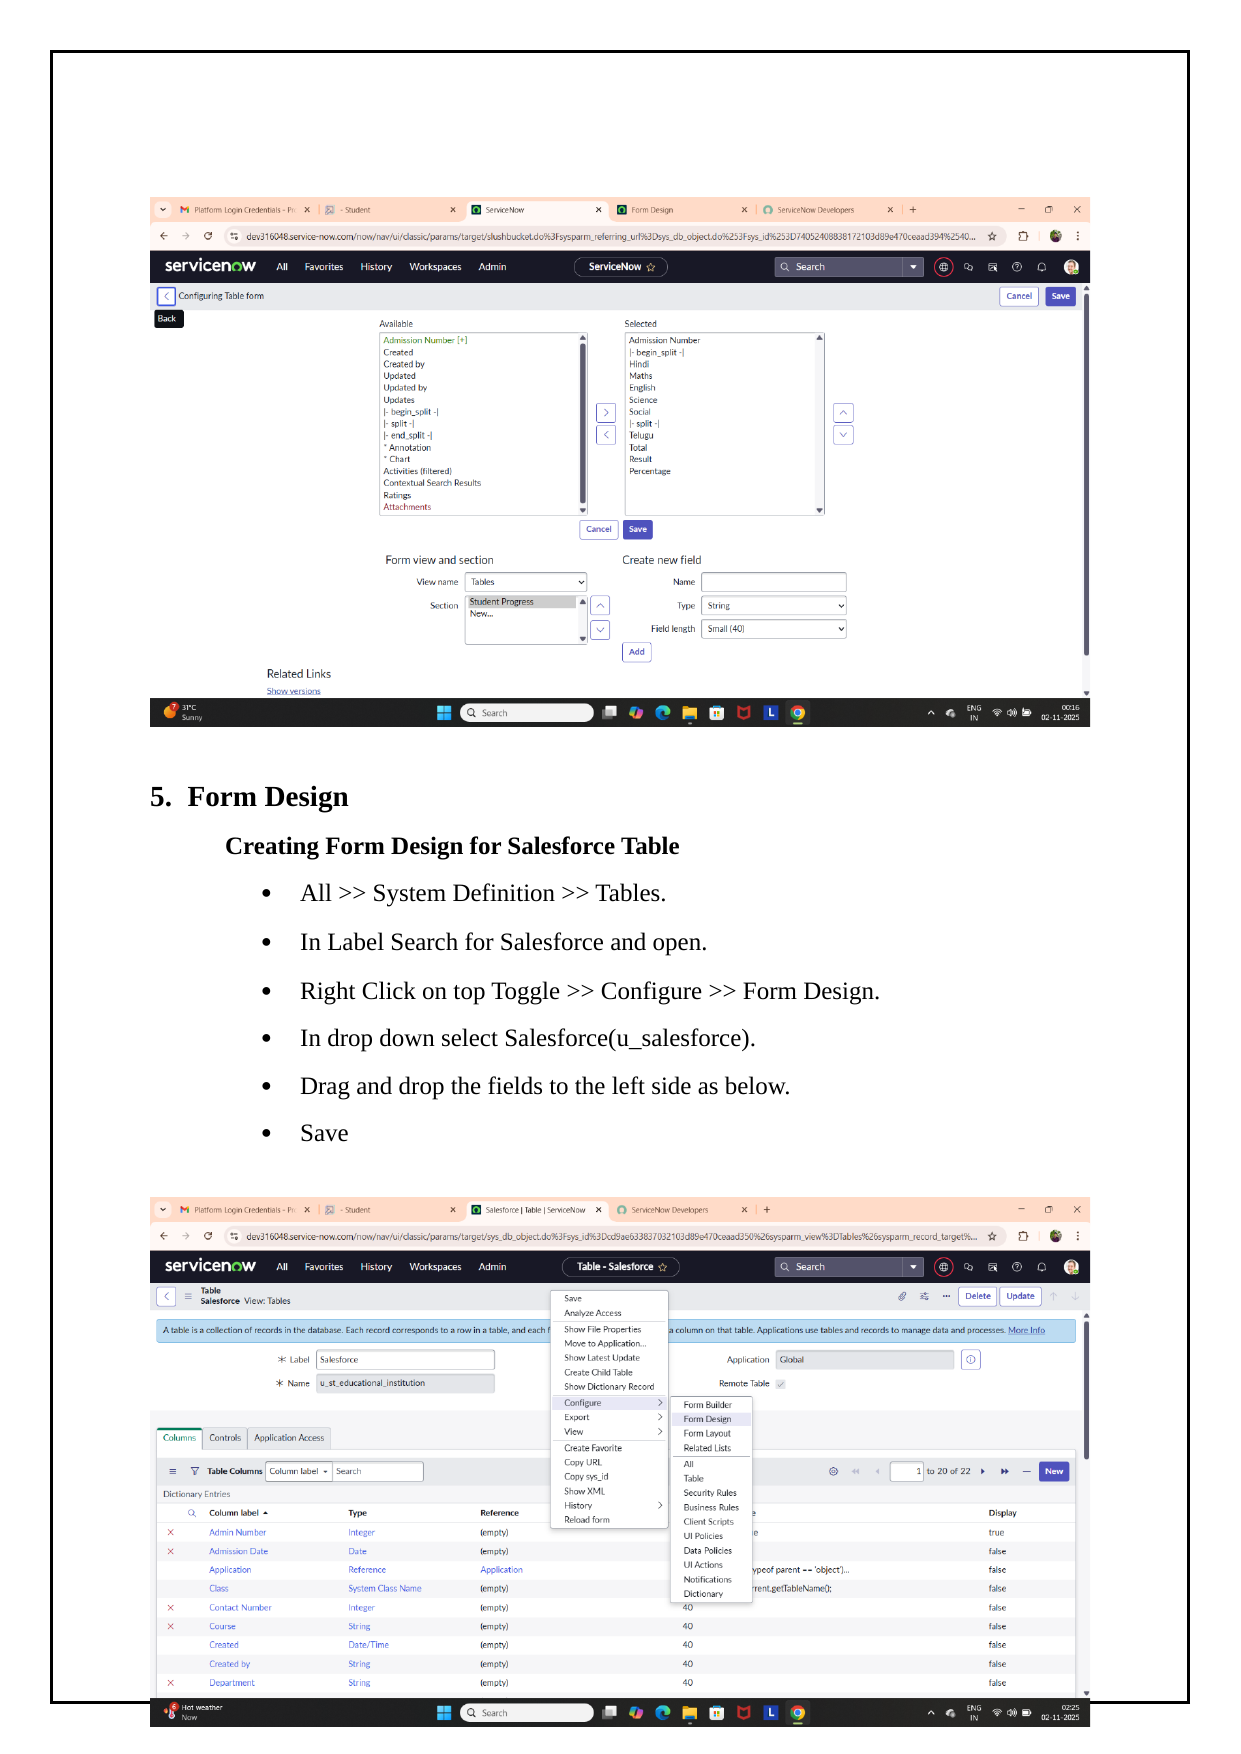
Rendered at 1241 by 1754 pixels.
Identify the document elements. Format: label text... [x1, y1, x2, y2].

list Drag and drop the fields to the left side as below. [262, 1071, 1090, 1099]
list All >> System Definition >> Tables. [262, 878, 1090, 907]
list Save [262, 1118, 1090, 1147]
list Creating Form Design for Salesforce Table [187, 831, 1090, 860]
list In Label Search for Salesforce and open. [262, 926, 1090, 957]
list Right Click on top Toggle >> Configure >> Form Design. [262, 976, 1090, 1005]
list Form Design [150, 779, 1090, 812]
list In drop down select Salesforce(u_salesforce). [262, 1023, 1090, 1052]
